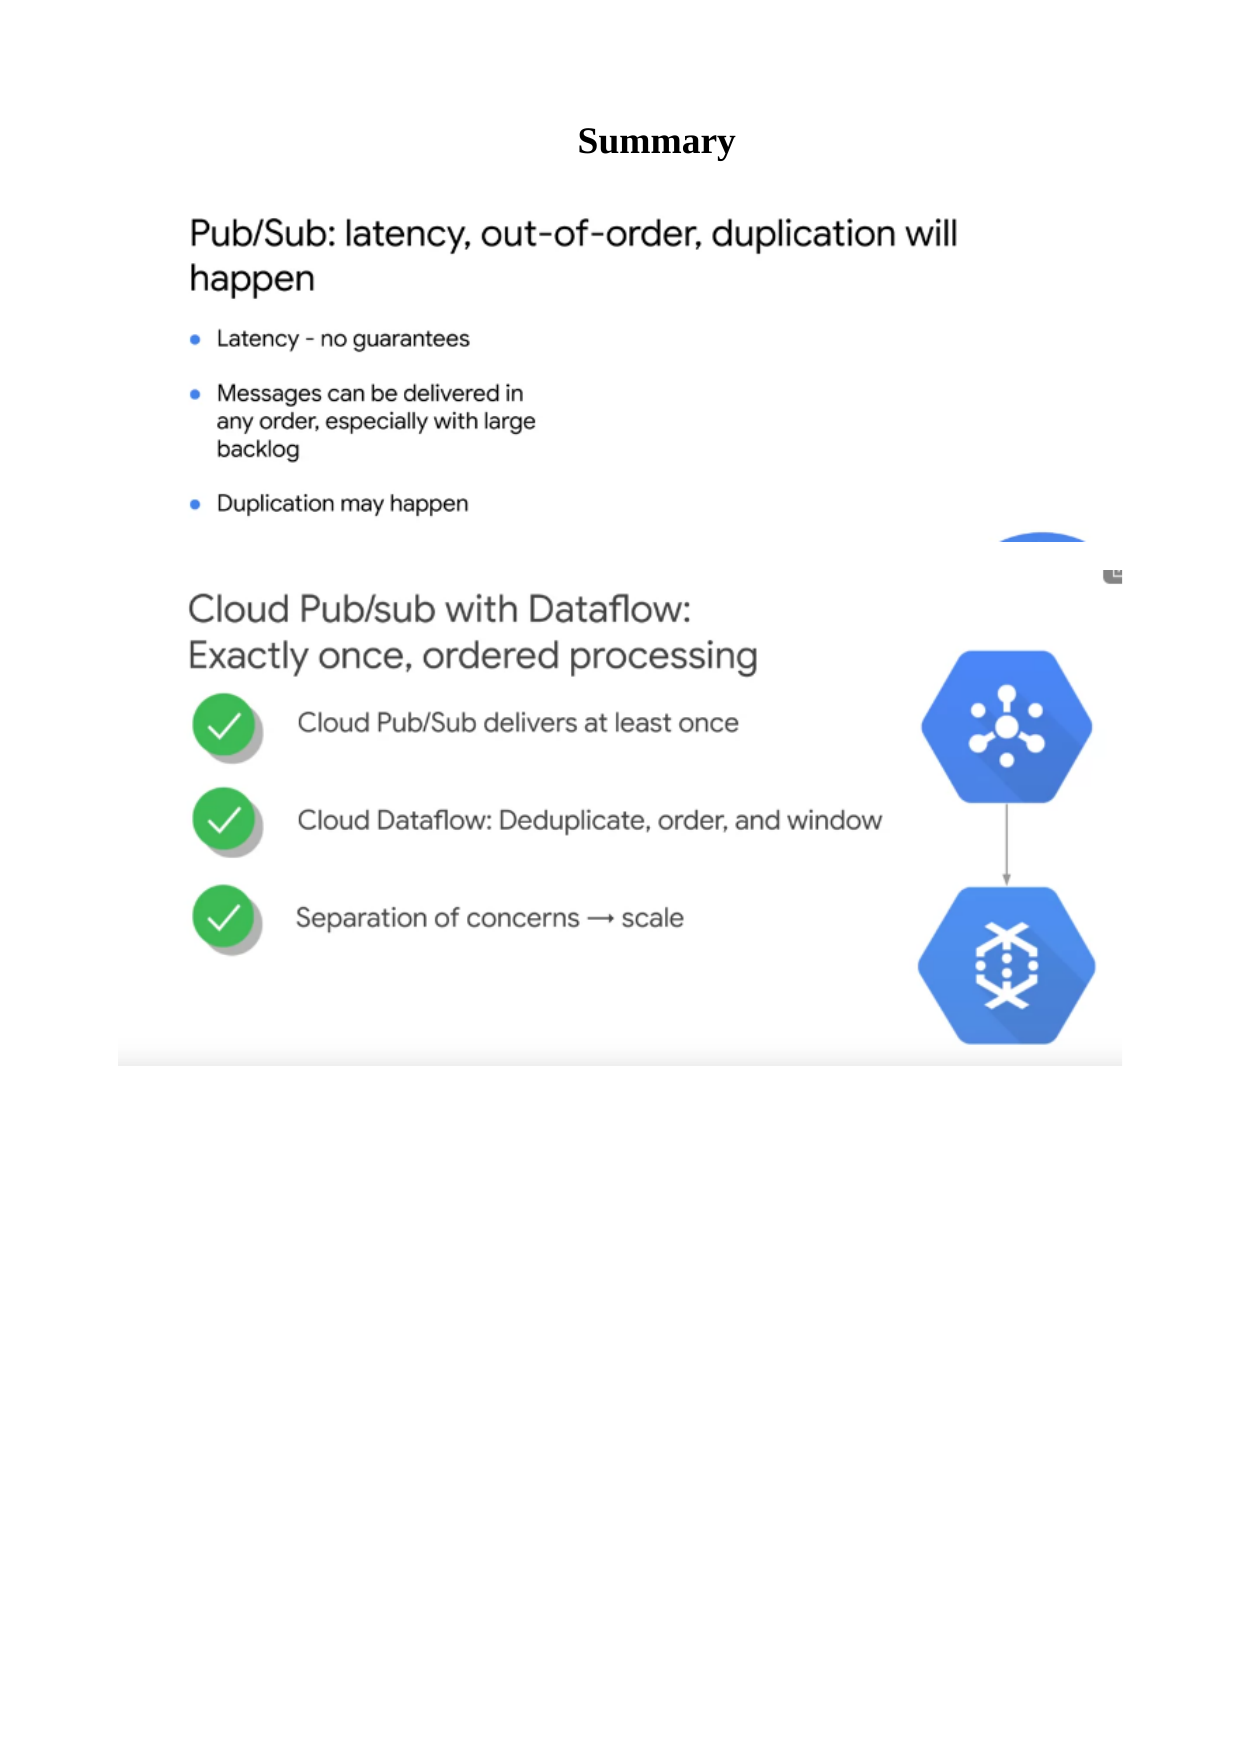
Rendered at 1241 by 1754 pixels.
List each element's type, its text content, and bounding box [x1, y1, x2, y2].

picture [118, 202, 1123, 542]
subtitle Summary [118, 118, 1122, 161]
picture [118, 570, 1123, 1066]
